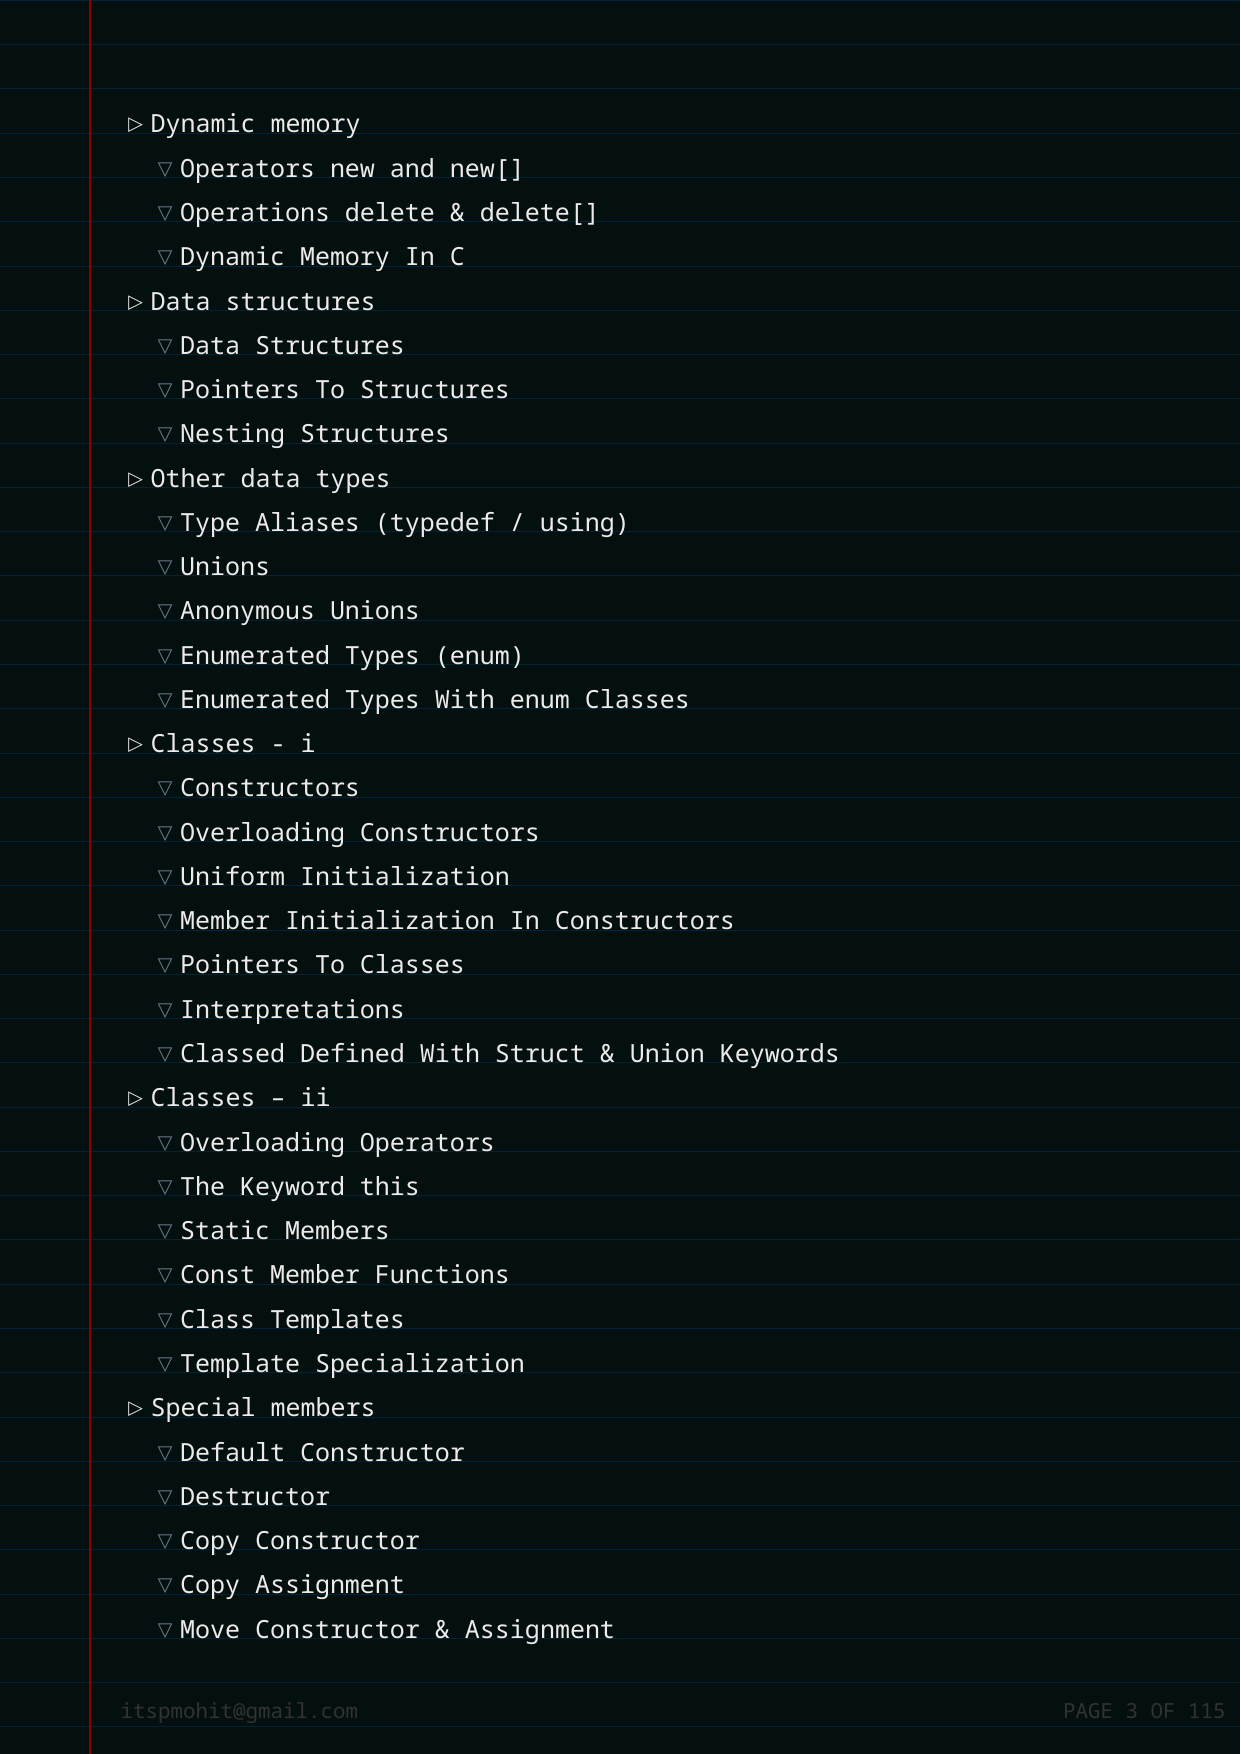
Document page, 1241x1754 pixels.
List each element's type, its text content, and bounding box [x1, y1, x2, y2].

text ▽Copy Assignment [150, 1558, 1196, 1603]
text ▽Copy Constructor [150, 1514, 1196, 1558]
text ▽Default Constructor [150, 1426, 1196, 1470]
text ▽Const Member Functions [150, 1248, 1196, 1293]
text ▽Anonymous Unions [150, 584, 1196, 629]
text ▽Enumerated Types (enum) [150, 629, 1196, 673]
text ▽Uniform Initialization [150, 850, 1196, 894]
text ▽Overloading Operators [150, 1116, 1196, 1160]
text ▷Dynamic memory [120, 97, 1196, 142]
text ▽Unions [150, 540, 1196, 584]
text ▽Move Constructor & Assignment [150, 1603, 1196, 1647]
text ▽Type Aliases (typedef / using) [150, 496, 1196, 540]
text ▽Operators new and new[] [150, 142, 1196, 186]
text ▽Nesting Structures [150, 407, 1196, 452]
text ▽Classed Defined With Struct & Union Keywords [150, 1027, 1196, 1071]
text ▽Interpretations [150, 983, 1196, 1027]
text ▷Classes - i [120, 717, 1196, 761]
text ▽Static Members [150, 1204, 1196, 1248]
text ▽Data Structures [150, 319, 1196, 363]
text ▽Constructors [150, 761, 1196, 806]
text ▷Special members [120, 1381, 1196, 1426]
text ▽The Keyword this [150, 1160, 1196, 1204]
text ▽Operations delete & delete[] [150, 186, 1196, 230]
text ▽Overloading Constructors [150, 806, 1196, 850]
text ▽Pointers To Classes [150, 938, 1196, 983]
text ▽Class Templates [150, 1293, 1196, 1337]
text ▽Template Specialization [150, 1337, 1196, 1381]
text ▷Classes – ii [120, 1071, 1196, 1116]
text ▽Member Initialization In Constructors [150, 894, 1196, 938]
text ▽Dynamic Memory In C [150, 230, 1196, 274]
text ▽Pointers To Structures [150, 363, 1196, 407]
text ▽Destructor [150, 1470, 1196, 1514]
text ▷Data structures [120, 274, 1196, 319]
text ▷Other data types [120, 452, 1196, 496]
text ▽Enumerated Types With enum Classes [150, 673, 1196, 717]
